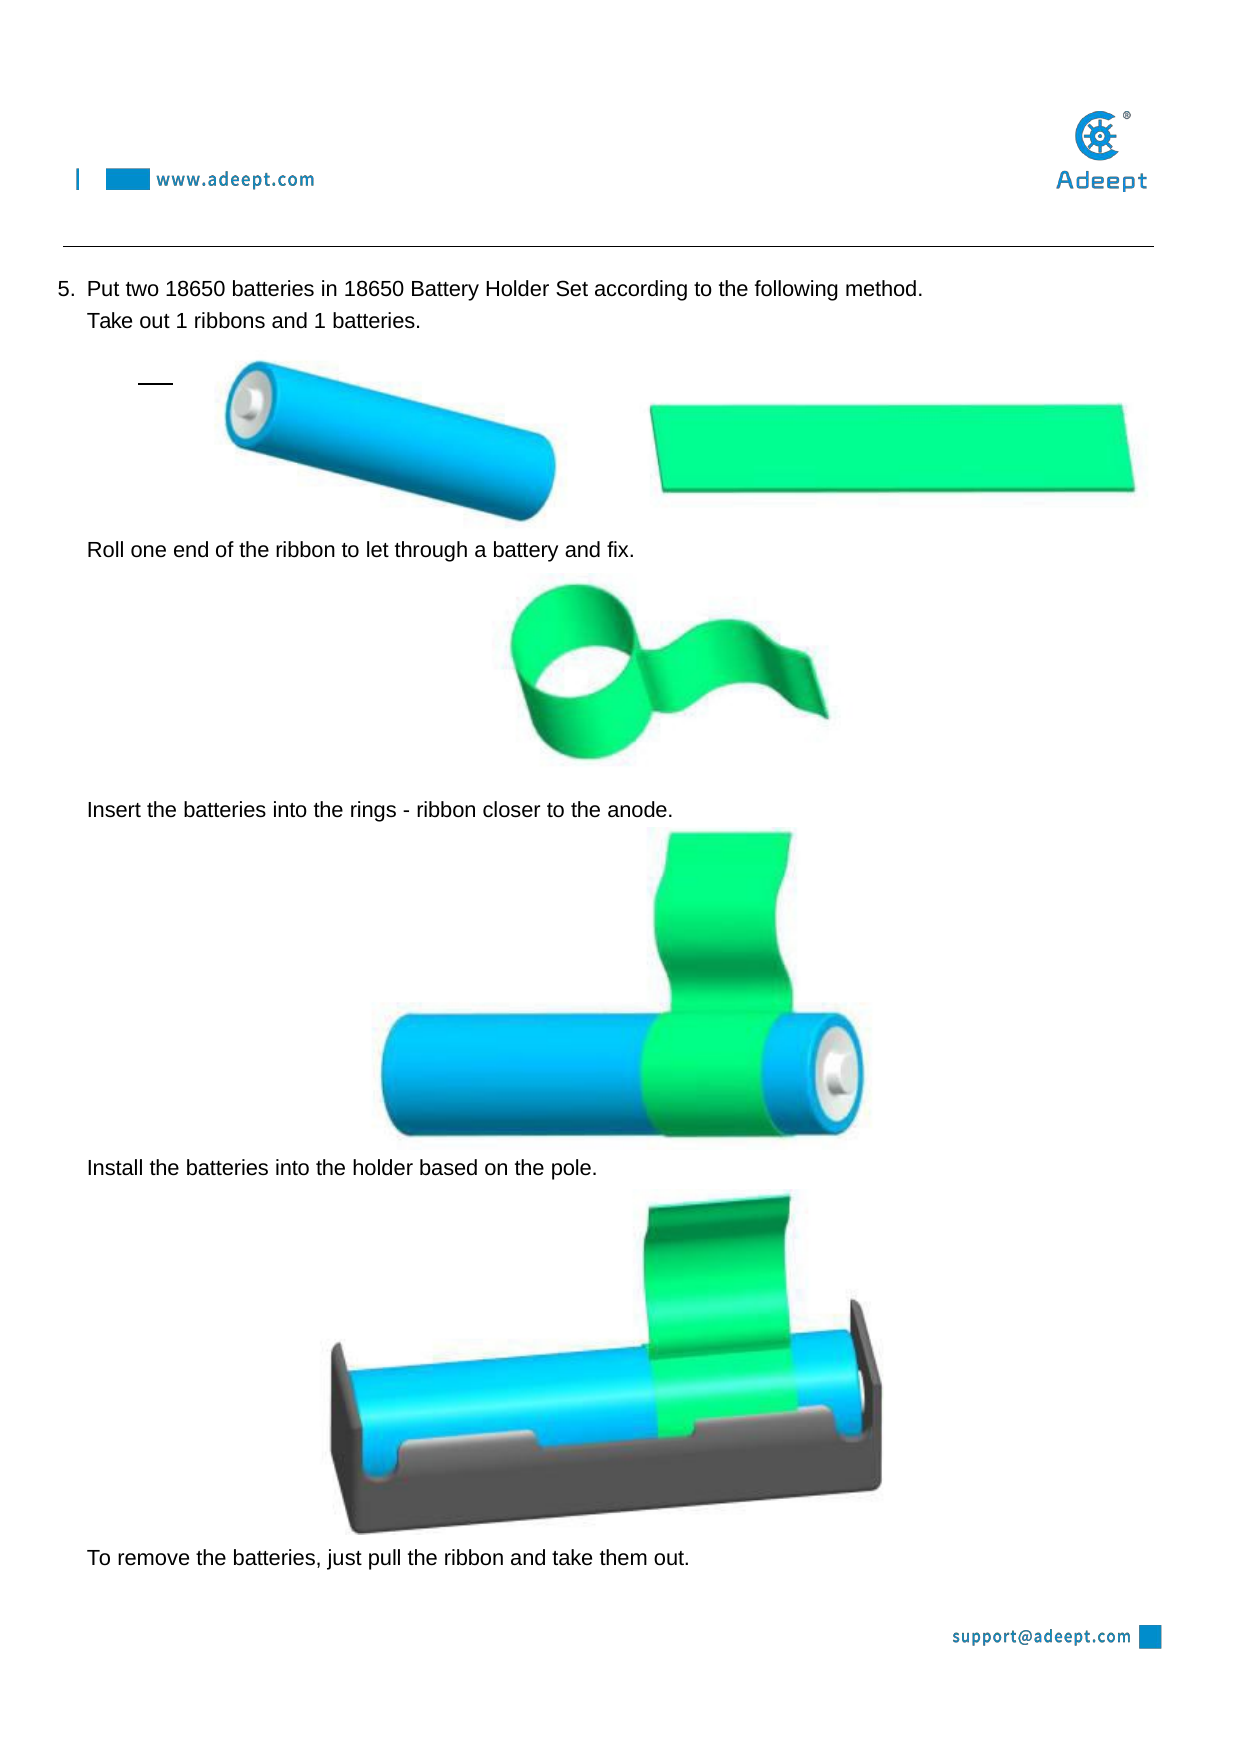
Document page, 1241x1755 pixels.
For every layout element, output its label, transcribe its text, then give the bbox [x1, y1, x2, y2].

picture [173, 341, 1178, 531]
picture [947, 1625, 1139, 1649]
text Roll one end of the ribbon to let through a battery and fix. [87, 537, 1178, 562]
picture [252, 573, 1009, 786]
picture [222, 827, 1041, 1150]
list Put two 18650 batteries in 18650 Battery Holder Set according to the following method. Take out 1 ribbons and 1 batteries. [62, 276, 954, 334]
text Insert the batteries into the rings - ribbon closer to the anode. [87, 797, 1178, 823]
picture [75, 167, 343, 191]
picture [258, 1189, 1004, 1535]
picture [1056, 111, 1147, 192]
text Install the batteries into the holder based on the pole. [87, 1155, 1178, 1180]
text To remove the batteries, just pull the ribbon and take them out. [87, 1545, 1178, 1570]
